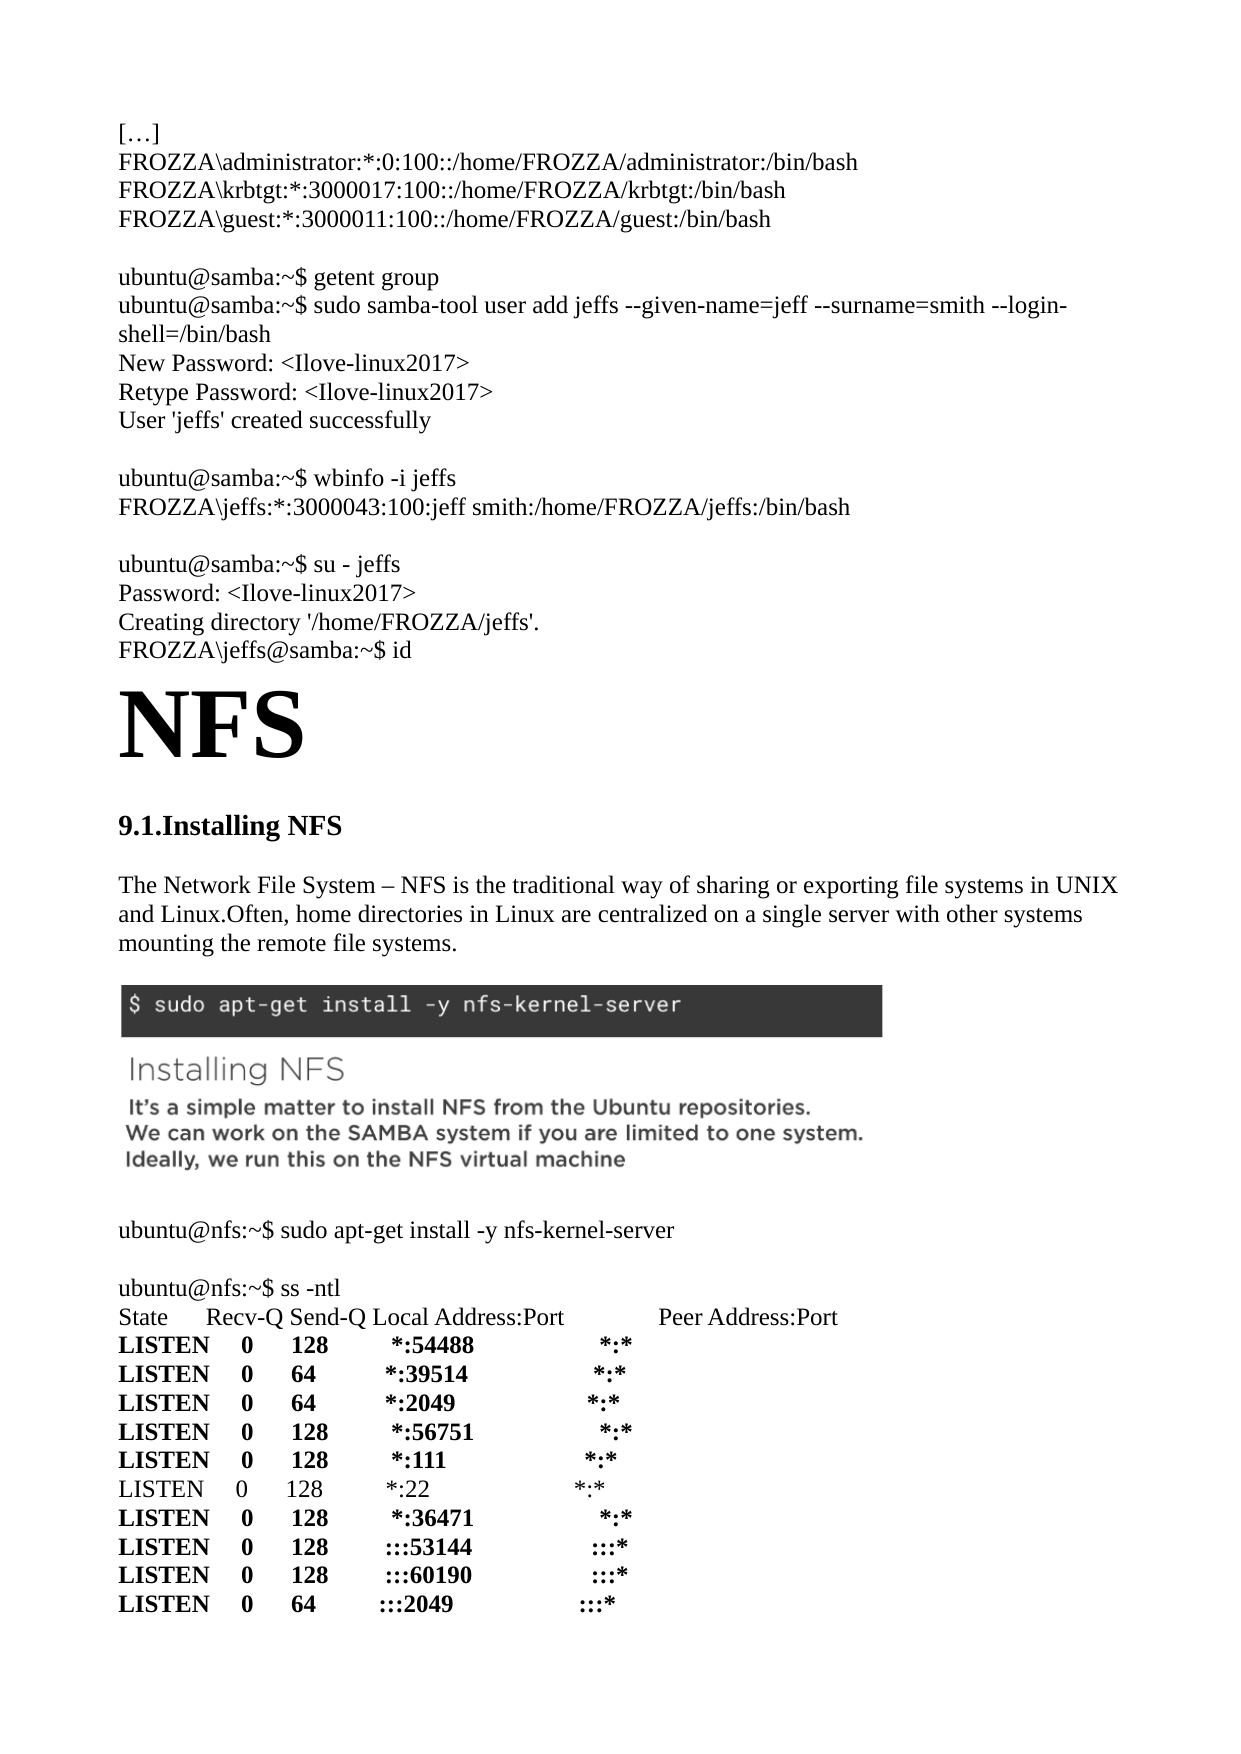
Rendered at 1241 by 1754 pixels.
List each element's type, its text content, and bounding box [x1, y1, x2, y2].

text New Password: <Ilove-linux2017> [118, 348, 1122, 377]
text LISTEN 0 128 :::53144 :::* [118, 1532, 1122, 1560]
text 9.1.Installing NFS [118, 808, 1122, 842]
text Password: <Ilove-linux2017> [118, 578, 1122, 607]
text FROZZA\jeffs:*:3000043:100:jeff smith:/home/FROZZA/jeffs:/bin/bash [118, 492, 1122, 521]
text FROZZA\guest:*:3000011:100::/home/FROZZA/guest:/bin/bash [118, 204, 1122, 233]
text LISTEN 0 128 :::60190 :::* [118, 1560, 1122, 1589]
text Creating directory '/home/FROZZA/jeffs'. [118, 607, 1122, 636]
text ubuntu@samba:~$ sudo samba-tool user add jeffs --given-name=jeff --surname=smith --login-shell=/bin/bash [118, 291, 1122, 348]
text LISTEN 0 64 *:2049 *:* [118, 1388, 1122, 1417]
text ubuntu@samba:~$ su - jeffs [118, 549, 1122, 578]
text FROZZA\administrator:*:0:100::/home/FROZZA/administrator:/bin/bash [118, 147, 1122, 176]
text LISTEN 0 128 *:54488 *:* [118, 1330, 1122, 1359]
text LISTEN 0 128 *:56751 *:* [118, 1417, 1122, 1445]
text FROZZA\jeffs@samba:~$ id [118, 636, 1122, 664]
text State Recv-Q Send-Q Local Address:Port Peer Address:Port [118, 1302, 1122, 1330]
text LISTEN 0 128 *:36471 *:* [118, 1503, 1122, 1532]
text NFS [118, 664, 1122, 779]
text Retype Password: <Ilove-linux2017> [118, 377, 1122, 406]
text LISTEN 0 64 :::2049 :::* [118, 1589, 1122, 1618]
text ubuntu@samba:~$ wbinfo -i jeffs [118, 463, 1122, 492]
text ubuntu@nfs:~$ ss -ntl [118, 1273, 1122, 1302]
text The Network File System – NFS is the traditional way of sharing or exporting file systems in UNIX and Linux.Often, home directories in Linux are centralized on a single server with other systems mounting the remote file systems. [118, 870, 1122, 957]
text LISTEN 0 128 *:111 *:* [118, 1445, 1122, 1474]
text User 'jeffs' created successfully [118, 406, 1122, 434]
text ubuntu@nfs:~$ sudo apt-get install -y nfs-kernel-server [118, 1215, 1122, 1244]
text LISTEN 0 128 *:22 *:* [118, 1474, 1122, 1503]
text LISTEN 0 64 *:39514 *:* [118, 1359, 1122, 1388]
picture [121, 985, 883, 1180]
text FROZZA\krbtgt:*:3000017:100::/home/FROZZA/krbtgt:/bin/bash [118, 176, 1122, 204]
text […] [118, 118, 1122, 147]
text ubuntu@samba:~$ getent group [118, 262, 1122, 291]
